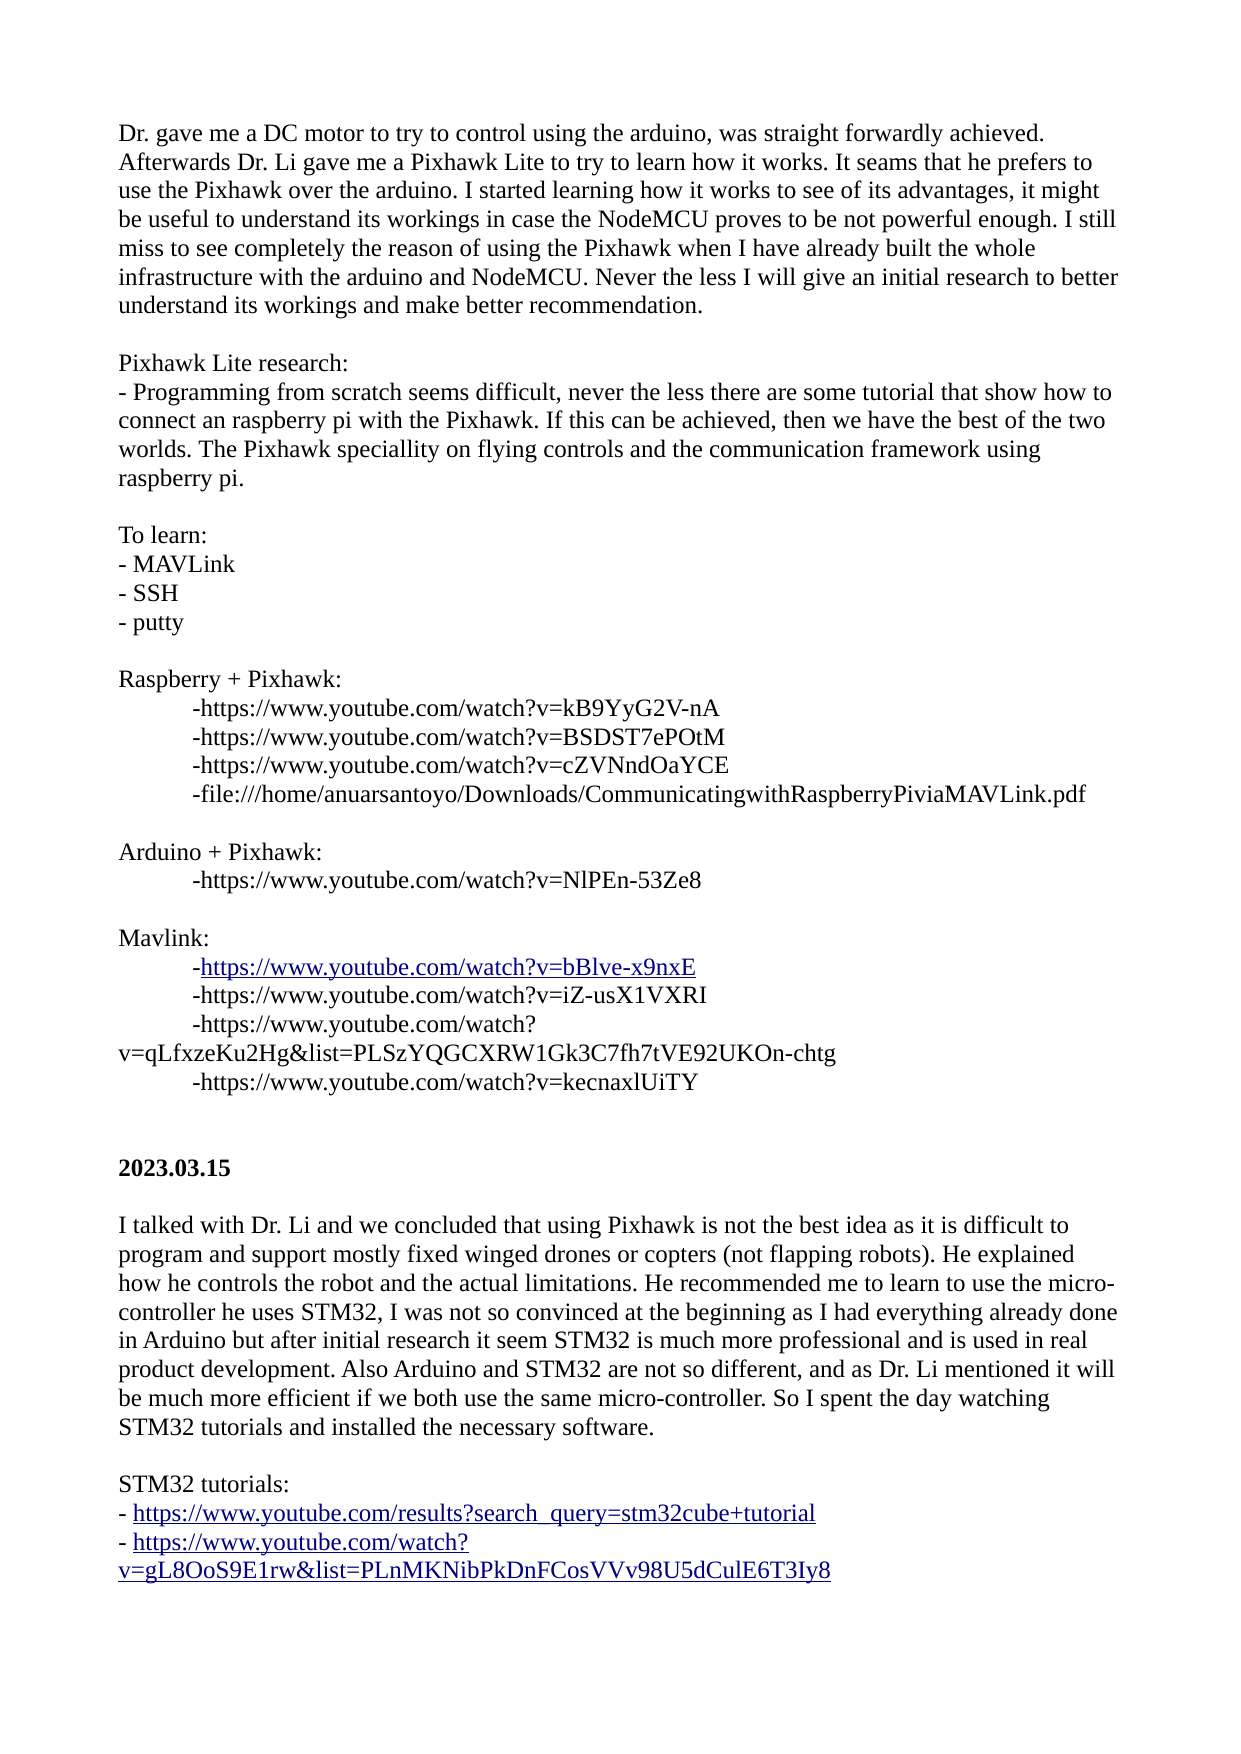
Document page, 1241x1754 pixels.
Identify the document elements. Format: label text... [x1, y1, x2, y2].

text Pixhawk Lite research: [118, 348, 1122, 377]
text - putty [118, 607, 1122, 636]
text -https://www.youtube.com/watch?v=BSDST7ePOtM [118, 722, 1122, 751]
text - MAVLink [118, 549, 1122, 578]
text -https://www.youtube.com/watch?v=kecnaxlUiTY [118, 1067, 1122, 1096]
text - https://www.youtube.com/watch?v=gL8OoS9E1rw&list=PLnMKNibPkDnFCosVVv98U5dCulE6T3Iy8 [118, 1527, 1122, 1584]
text - SSH [118, 578, 1122, 607]
text To learn: [118, 521, 1122, 549]
text -https://www.youtube.com/watch?v=qLfxzeKu2Hg&list=PLSzYQGCXRW1Gk3C7fh7tVE92UKOn-chtg [118, 1009, 1122, 1067]
text Mavlink: [118, 923, 1122, 952]
text I talked with Dr. Li and we concluded that using Pixhawk is not the best idea as it is difficult to program and support mostly fixed winged drones or copters (not flapping robots). He explained how he controls the robot and the actual limitations. He recommended me to learn to use the micro-controller he uses STM32, I was not so convinced at the beginning as I had everything already done in Arduino but after initial research it seem STM32 is much more professional and is used in real product development. Also Arduino and STM32 are not so different, and as Dr. Li mentioned it will be much more efficient if we both use the same micro-controller. So I spent the day watching STM32 tutorials and installed the necessary software. [118, 1211, 1122, 1441]
text -https://www.youtube.com/watch?v=NlPEn-53Ze8 [118, 866, 1122, 894]
text -https://www.youtube.com/watch?v=iZ-usX1VXRI [118, 981, 1122, 1009]
text Arduino + Pixhawk: [118, 837, 1122, 866]
text -https://www.youtube.com/watch?v=kB9YyG2V-nA [118, 693, 1122, 722]
text - Programming from scratch seems difficult, never the less there are some tutorial that show how to connect an raspberry pi with the Pixhawk. If this can be achieved, then we have the best of the two worlds. The Pixhawk speciallity on flying controls and the communication framework using raspberry pi. [118, 377, 1122, 492]
text -https://www.youtube.com/watch?v=cZVNndOaYCE [118, 751, 1122, 779]
text 2023.03.15 [118, 1153, 1122, 1182]
text Dr. gave me a DC motor to try to control using the arduino, was straight forwardly achieved. Afterwards Dr. Li gave me a Pixhawk Lite to try to learn how it works. It seams that he prefers to use the Pixhawk over the arduino. I started learning how it works to see of its advantages, it might be useful to understand its workings in case the NodeMCU proves to be not powerful enough. I still miss to see completely the reason of using the Pixhawk when I have already built the whole infrastructure with the arduino and NodeMCU. Never the less I will give an initial research to better understand its workings and make better recommendation. [118, 118, 1122, 319]
text - https://www.youtube.com/results?search_query=stm32cube+tutorial [118, 1498, 1122, 1527]
text -file:///home/anuarsantoyo/Downloads/CommunicatingwithRaspberryPiviaMAVLink.pdf [118, 779, 1122, 808]
text -https://www.youtube.com/watch?v=bBlve-x9nxE [118, 952, 1122, 981]
text Raspberry + Pixhawk: [118, 664, 1122, 693]
text STM32 tutorials: [118, 1469, 1122, 1498]
